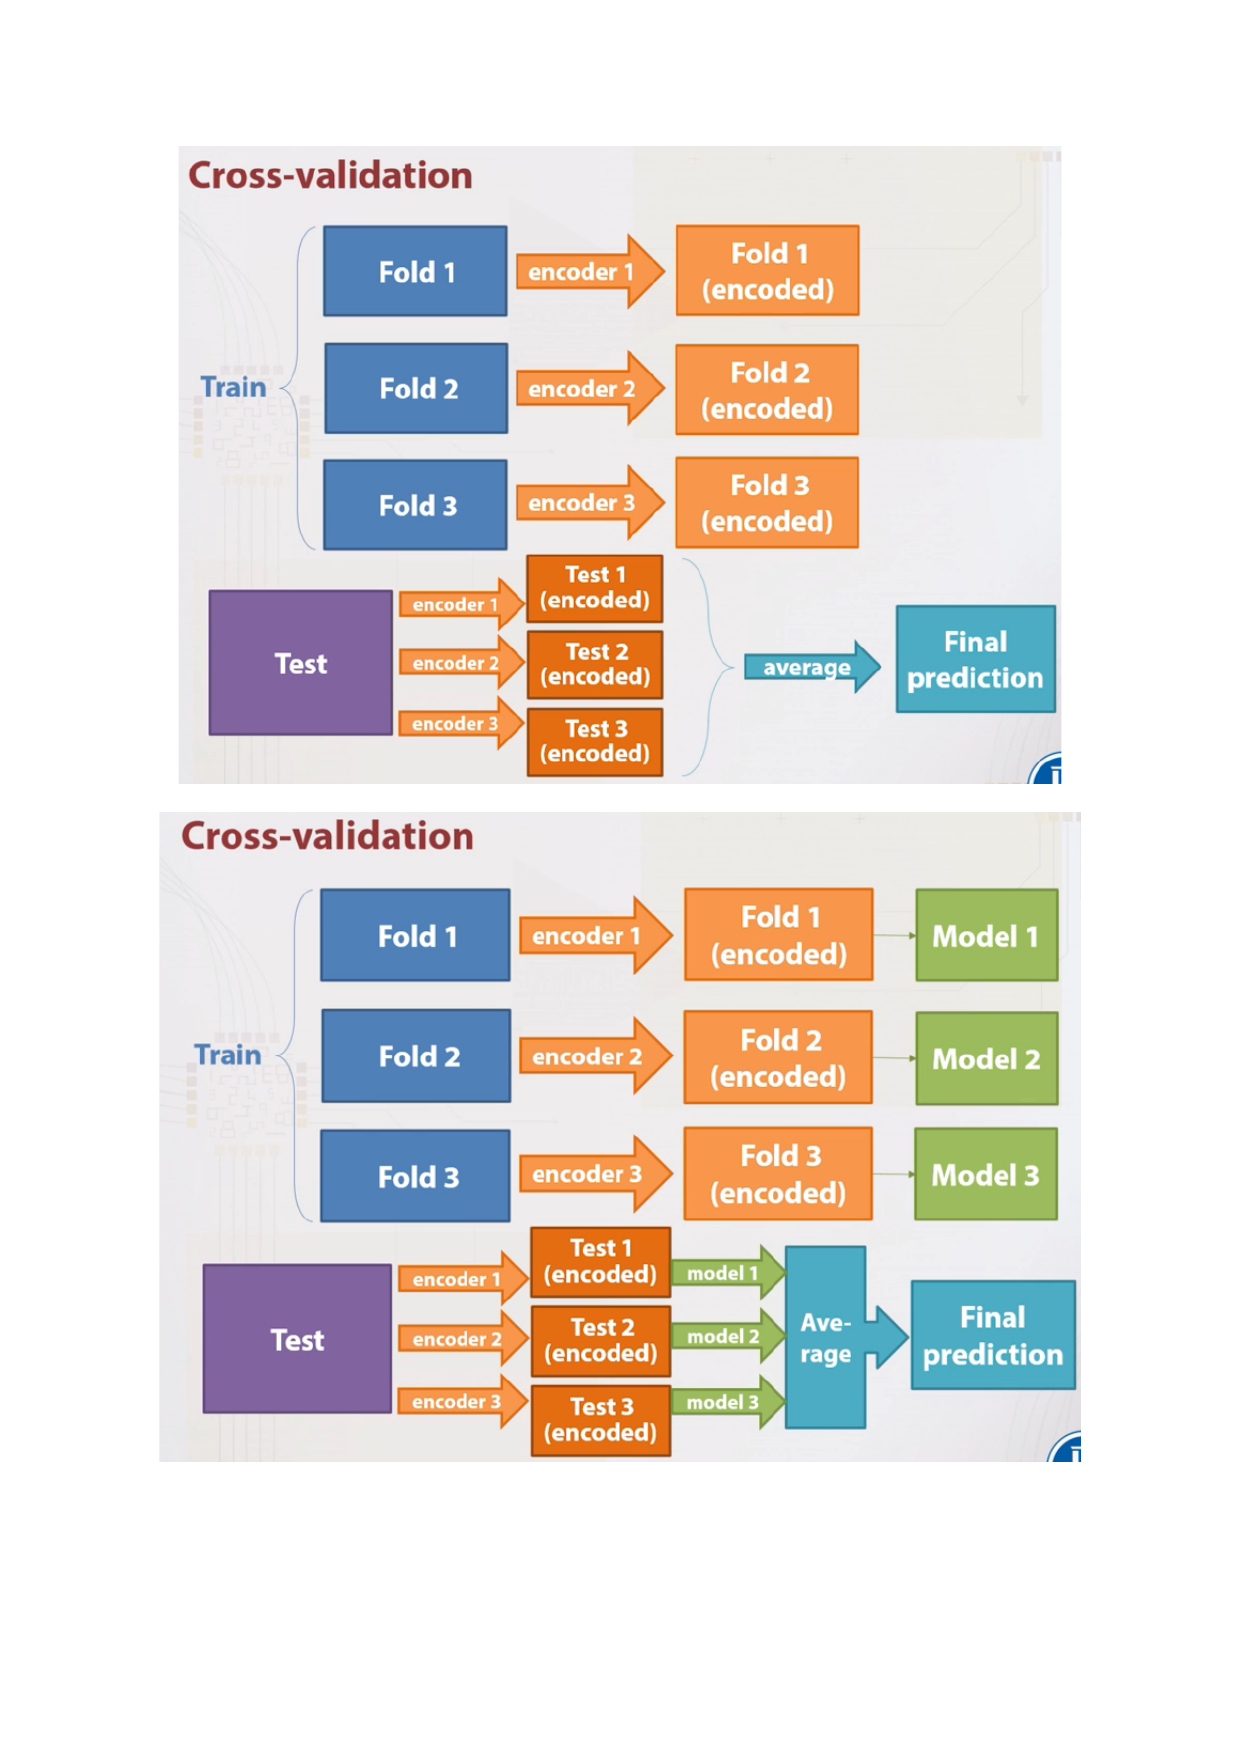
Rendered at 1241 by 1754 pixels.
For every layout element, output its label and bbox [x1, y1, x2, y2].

picture [159, 812, 1081, 1462]
picture [178, 146, 1062, 784]
